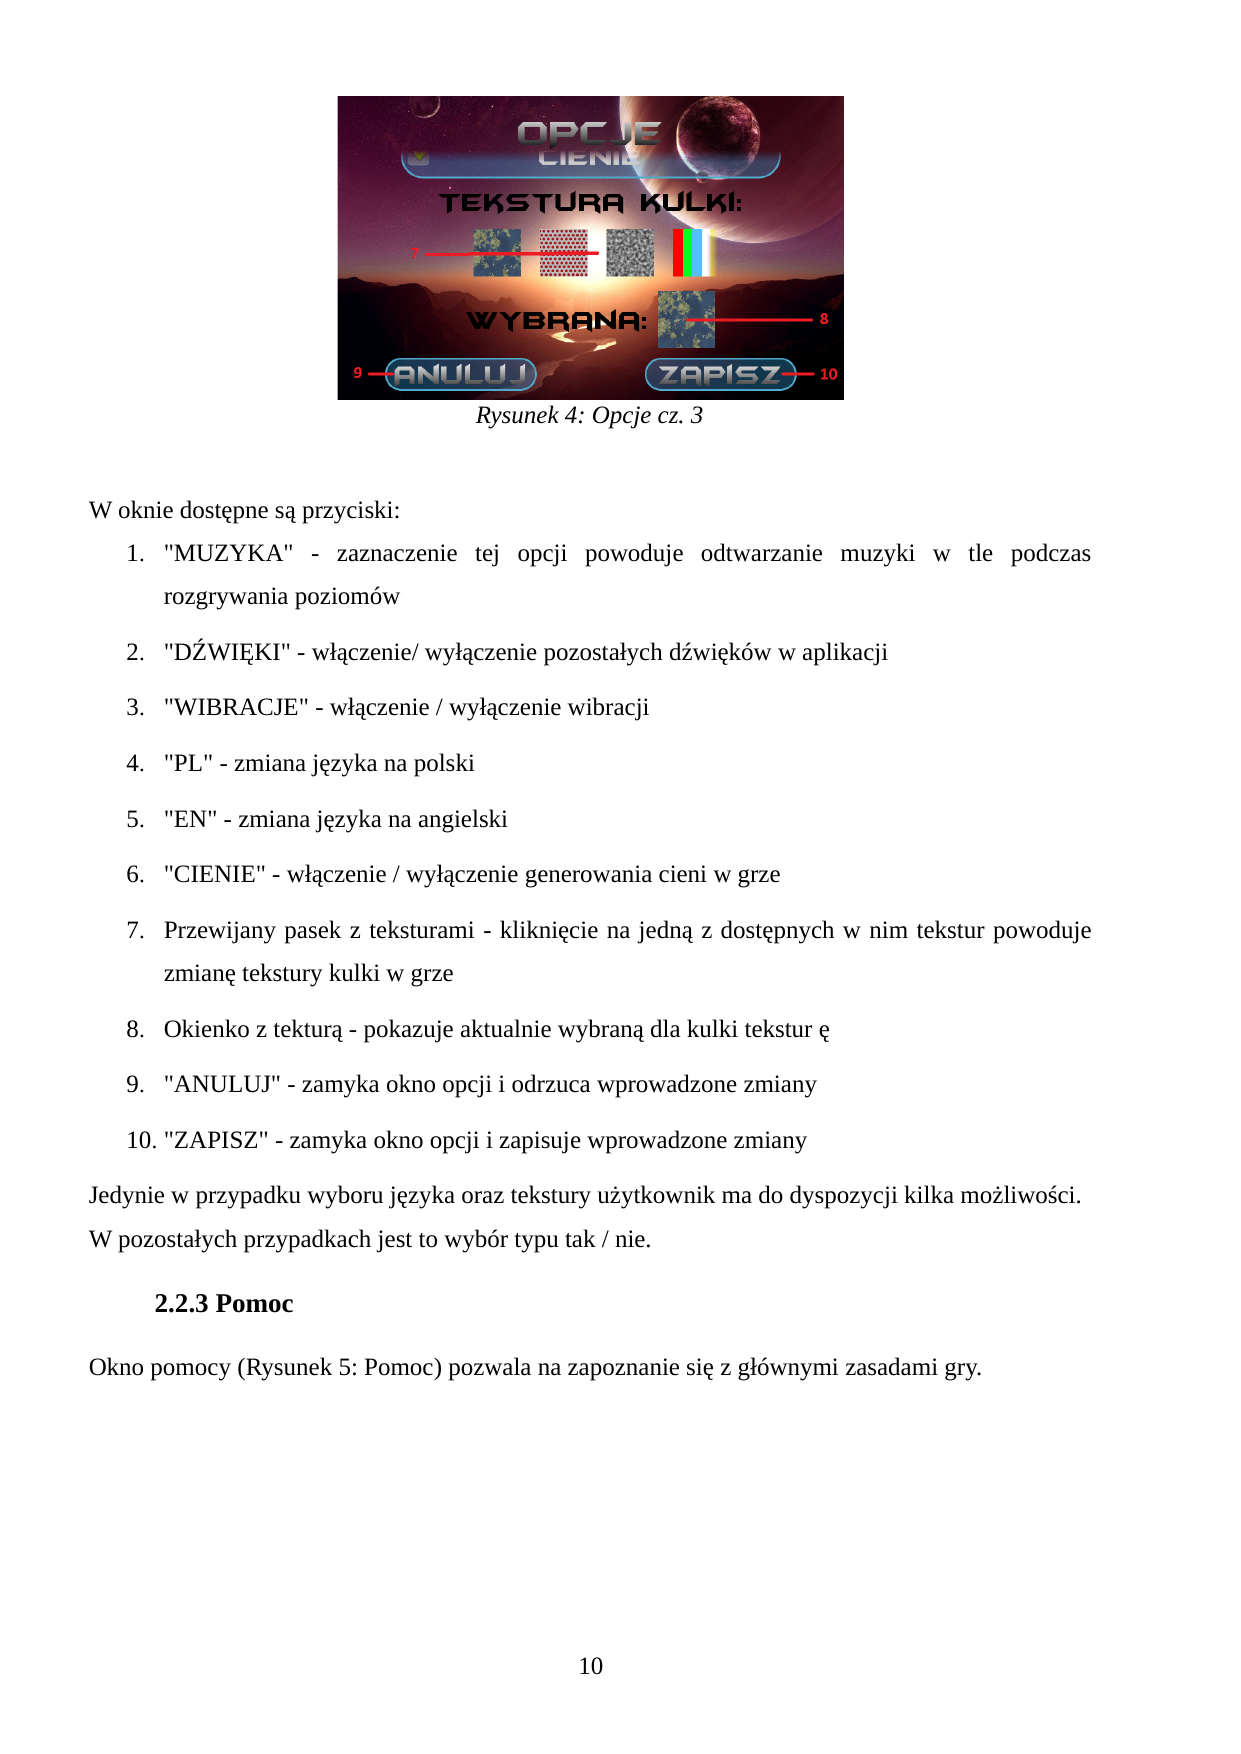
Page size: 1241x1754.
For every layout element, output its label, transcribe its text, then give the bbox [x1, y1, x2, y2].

list "PL" - zmiana języka na polski [126, 748, 1093, 777]
list Okienko z tekturą - pokazuje aktualnie wybraną dla kulki tekstur ę [126, 1014, 1093, 1042]
text W oknie dostępne są przyciski: [88, 495, 1093, 524]
subtitle Pomoc [148, 1288, 1093, 1319]
text Rysunek 4: Opcje cz. 3 [339, 400, 842, 429]
list Przewijany pasek z teksturami - kliknięcie na jedną z dostępnych w nim tekstur powoduje zmianę tekstury kulki w grze [126, 915, 1093, 987]
list "ANULUJ" - zamyka okno opcji i odrzuca wprowadzone zmiany [126, 1069, 1093, 1098]
list "EN" - zmiana języka na angielski [126, 804, 1093, 832]
list "ZAPISZ" - zamyka okno opcji i zapisuje wprowadzone zmiany [126, 1125, 1093, 1154]
list "MUZYKA" - zaznaczenie tej opcji powoduje odtwarzanie muzyki w tle podczas rozgrywania poziomów [126, 538, 1093, 610]
list "DŹWIĘKI" - włączenie/ wyłączenie pozostałych dźwięków w aplikacji [126, 637, 1093, 666]
list "CIENIE" - włączenie / wyłączenie generowania cieni w grze [126, 859, 1093, 888]
text Okno pomocy (Rysunek 5: Pomoc) pozwala na zapoznanie się z głównymi zasadami gry. [88, 1352, 1093, 1381]
list "WIBRACJE" - włączenie / wyłączenie wibracji [126, 692, 1093, 721]
text Jedynie w przypadku wyboru języka oraz tekstury użytkownik ma do dyspozycji kilka możliwości. W pozostałych przypadkach jest to wybór typu tak / nie. [88, 1181, 1093, 1252]
picture [337, 96, 844, 400]
